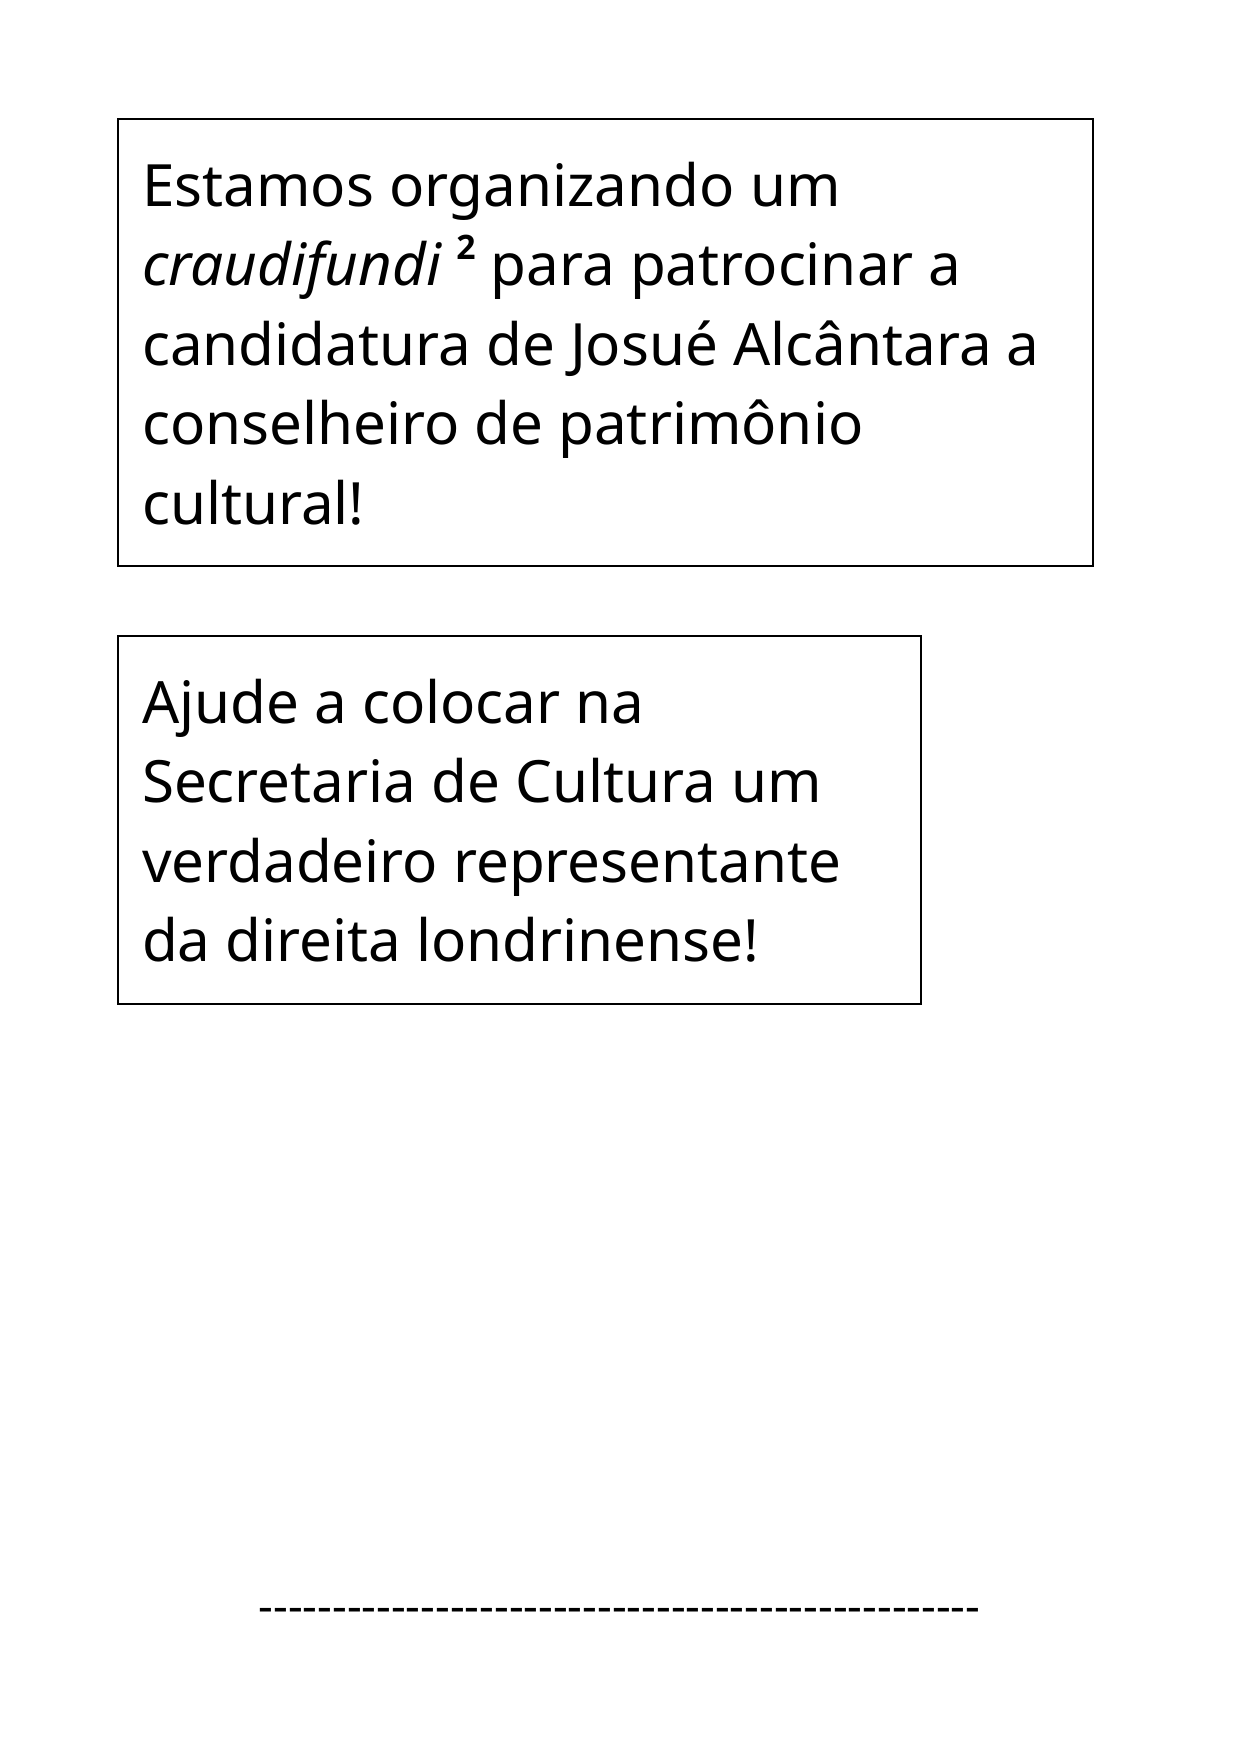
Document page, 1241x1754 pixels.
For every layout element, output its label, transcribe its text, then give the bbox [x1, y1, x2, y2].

table_header Ajude a colocar na Secretaria de Cultura um verdadeiro representante da direita londrinense! [119, 637, 920, 1002]
table_header Estamos organizando um craudifundi 2 para patrocinar a candidatura de Josué Alcântara a conselheiro de patrimônio cultural! [119, 120, 1092, 565]
